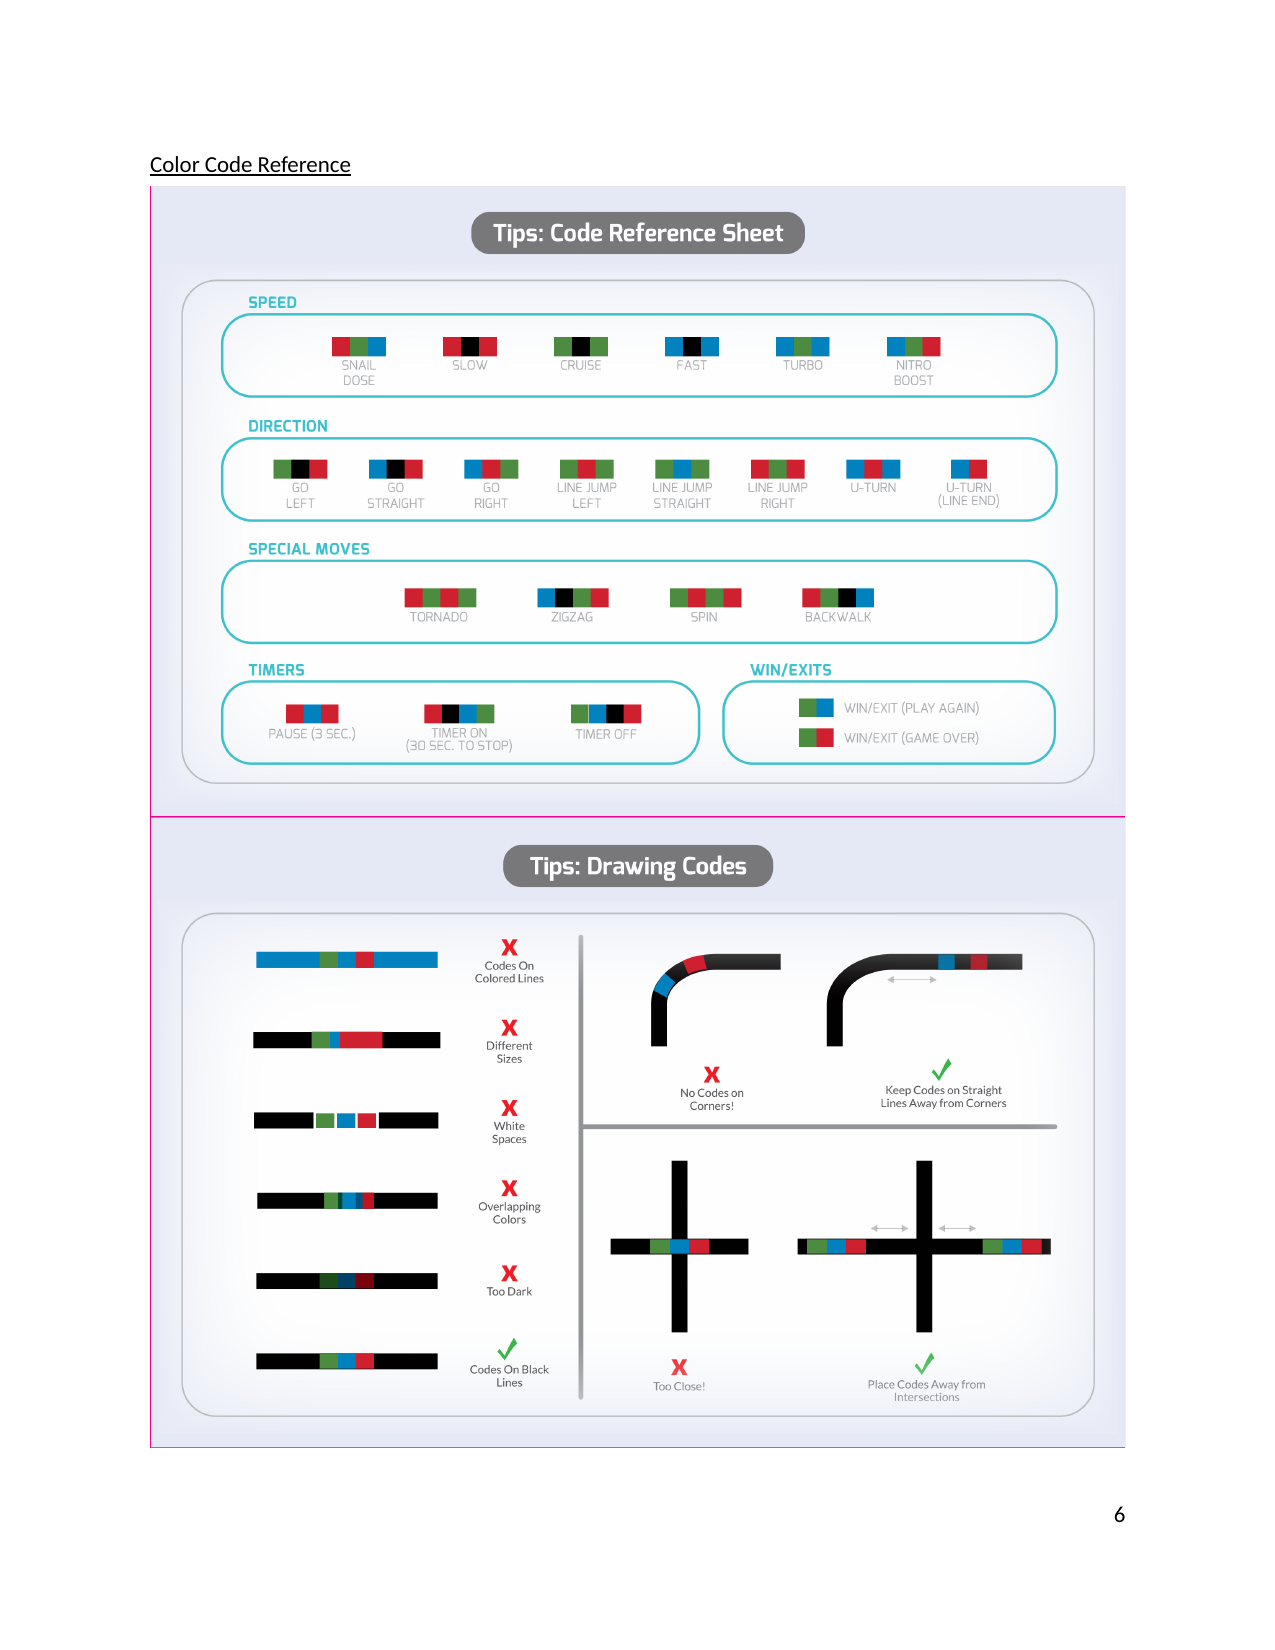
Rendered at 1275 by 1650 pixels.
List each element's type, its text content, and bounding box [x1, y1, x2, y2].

subtitle Color Code Reference [150, 150, 1125, 178]
picture [150, 186, 1125, 1448]
